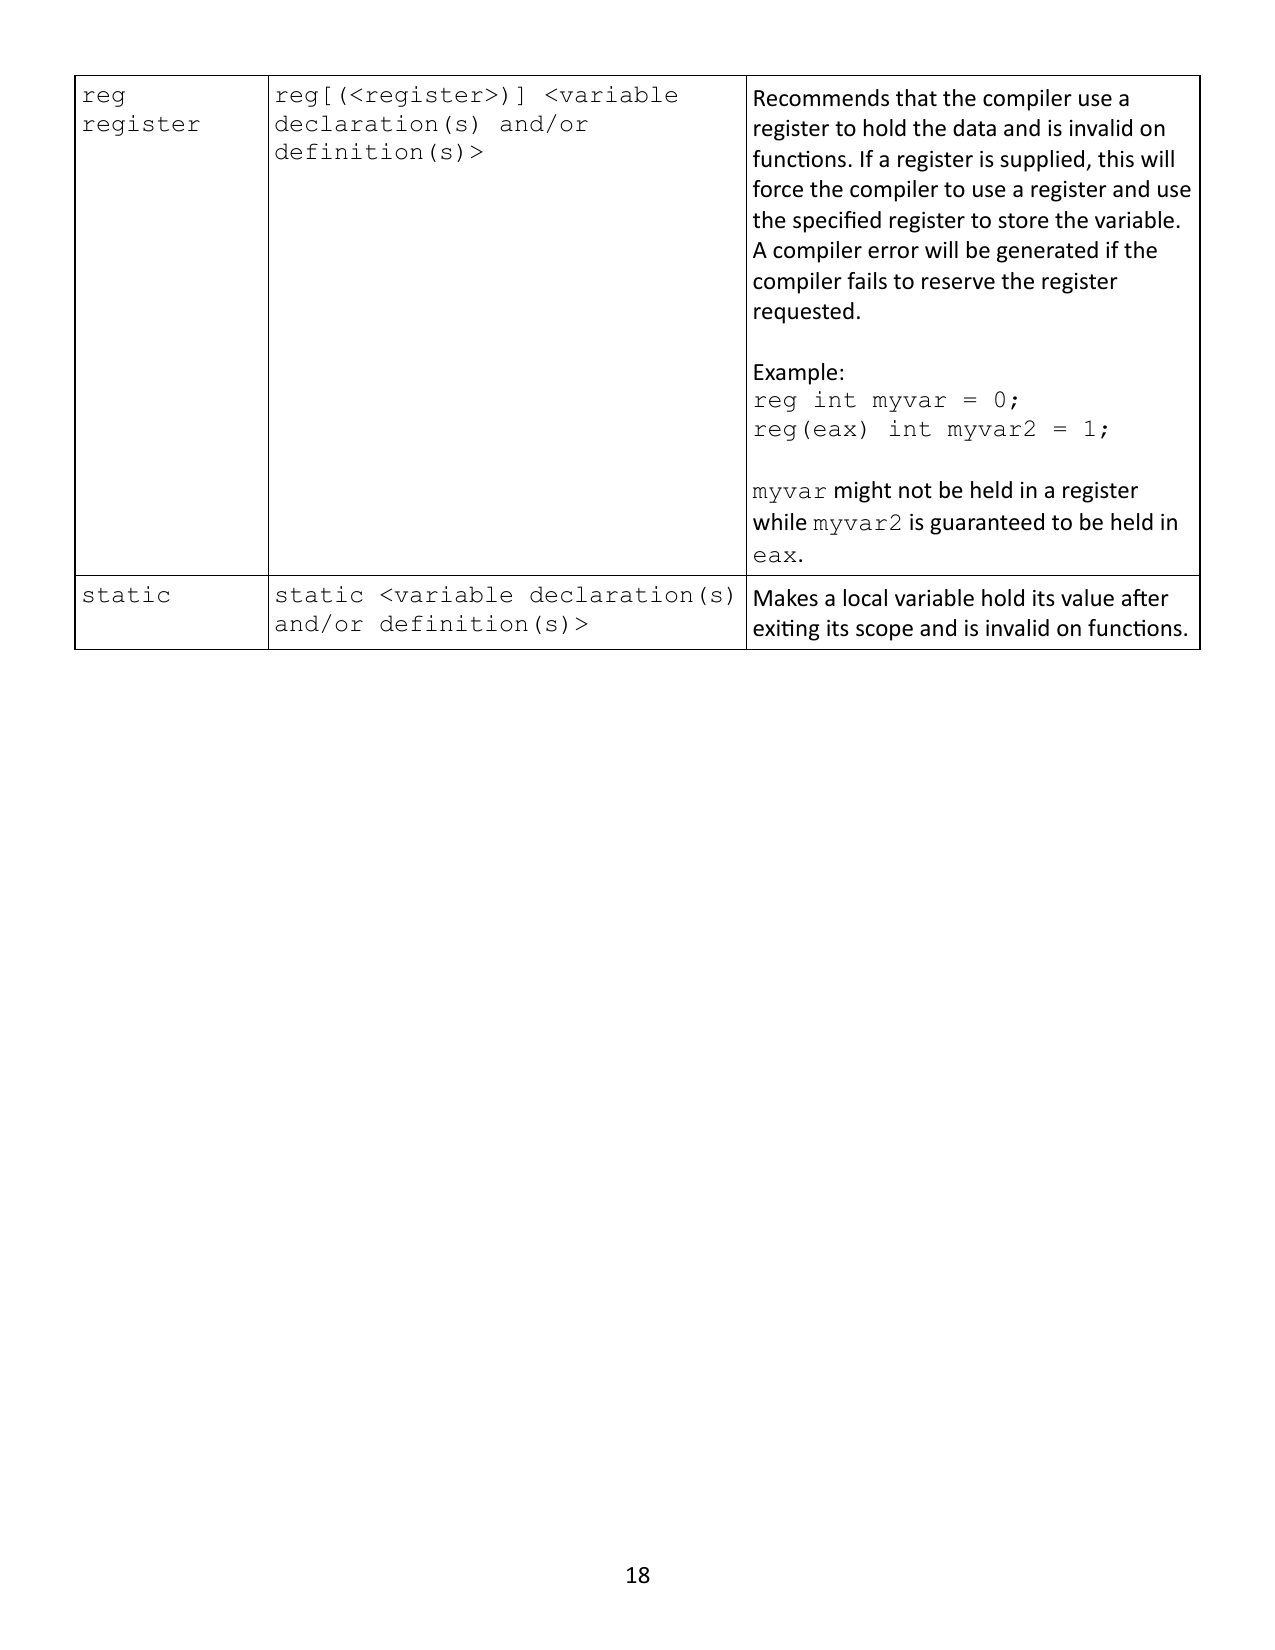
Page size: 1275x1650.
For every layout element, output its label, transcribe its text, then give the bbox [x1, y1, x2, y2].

table_cell reg[(<register>)] <variable declaration(s) and/or definition(s)> [269, 76, 746, 575]
table_cell reg register [76, 76, 268, 575]
table_cell static <variable declaration(s) and/or definition(s)> [269, 576, 746, 649]
table_cell Makes a local variable hold its value after exiting its scope and is invalid on functions. [747, 576, 1199, 649]
table_cell Recommends that the compiler use a register to hold the data and is invalid on functions. If a register is supplied, this will force the compiler to use a register and use the specified register to store the variable. A compiler error will be generated if the compiler fails to reserve the register requested. Example: reg int myvar = 0; reg(eax) int myvar2 = 1; myvar might not be held in a register while myvar2 is guaranteed to be held in eax. [747, 76, 1199, 575]
table_cell static [76, 576, 268, 649]
